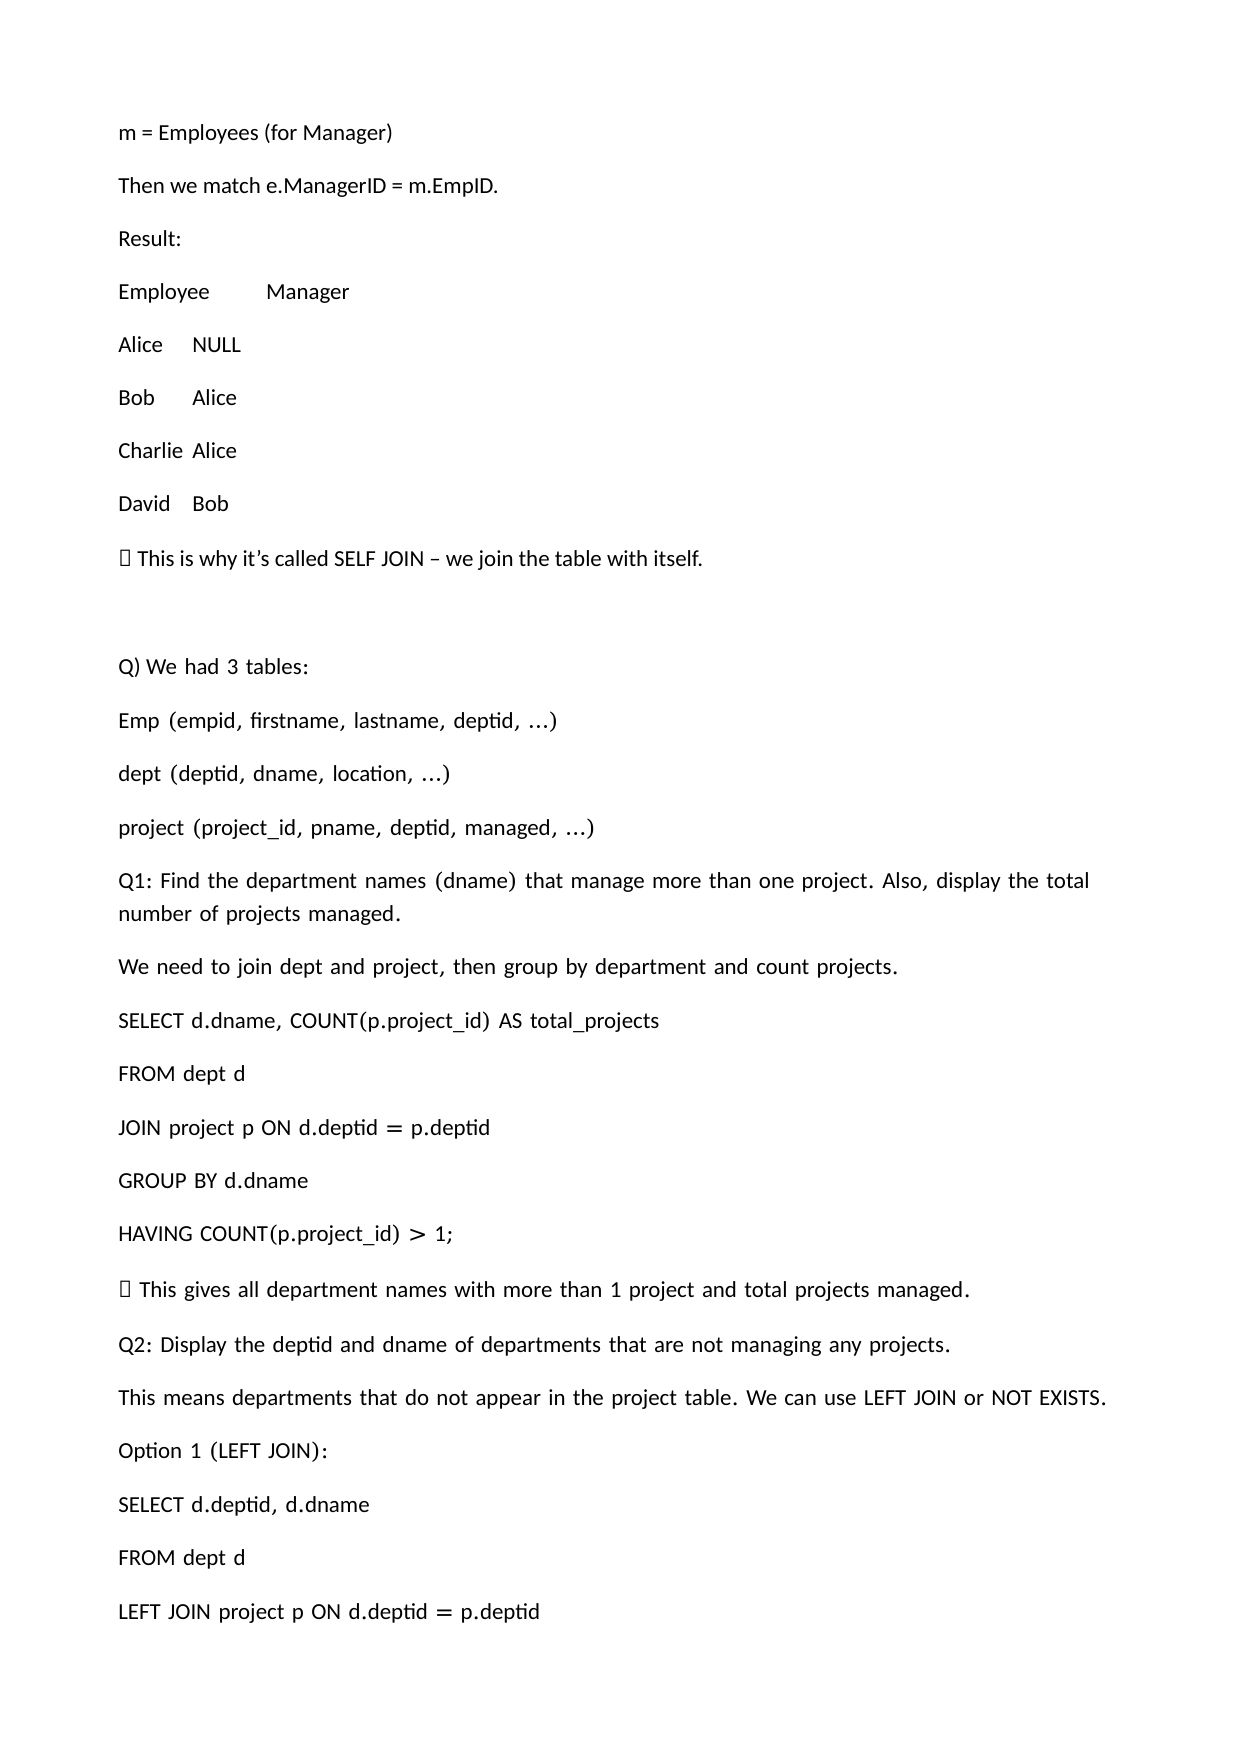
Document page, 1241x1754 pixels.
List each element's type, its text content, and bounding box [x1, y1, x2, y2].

text David Bob [118, 489, 1122, 517]
text Bob Alice [118, 383, 1122, 411]
text SELECT d.deptid, d.dname [118, 1489, 1122, 1518]
text Q2: Display the deptid and dname of departments that are not managing any projects. [118, 1329, 1122, 1358]
text Emp (empid, firstname, lastname, deptid, …) [118, 706, 1122, 734]
text HAVING COUNT(p.project_id) > 1; [118, 1219, 1122, 1247]
text FROM dept d [118, 1059, 1122, 1087]
text LEFT JOIN project p ON d.deptid = p.deptid [118, 1596, 1122, 1625]
text Option 1 (LEFT JOIN): [118, 1436, 1122, 1464]
text Then we match e.ManagerID = m.EmpID. [118, 171, 1122, 199]
text GROUP BY d.dname [118, 1166, 1122, 1194]
text Alice NULL [118, 330, 1122, 358]
text This means departments that do not appear in the project table. We can use LEFT JOIN or NOT EXISTS. [118, 1383, 1122, 1411]
text dept (deptid, dname, location, …) [118, 759, 1122, 787]
text Result: [118, 224, 1122, 252]
text JOIN project p ON d.deptid = p.deptid [118, 1112, 1122, 1141]
text Charlie Alice [118, 436, 1122, 464]
text ✅ This gives all department names with more than 1 project and total projects managed. [118, 1272, 1122, 1304]
text SELECT d.dname, COUNT(p.project_id) AS total_projects [118, 1005, 1122, 1034]
text Q1: Find the department names (dname) that manage more than one project. Also, display the total number of projects managed. [118, 866, 1122, 927]
text ✅ This is why it’s called SELF JOIN – we join the table with itself. [118, 542, 1122, 573]
text FROM dept d [118, 1543, 1122, 1571]
text m = Employees (for Manager) [118, 118, 1122, 146]
text Q) We had 3 tables: [118, 652, 1122, 681]
text Employee Manager [118, 277, 1122, 305]
text We need to join dept and project, then group by department and count projects. [118, 952, 1122, 980]
text project (project_id, pname, deptid, managed, …) [118, 812, 1122, 841]
